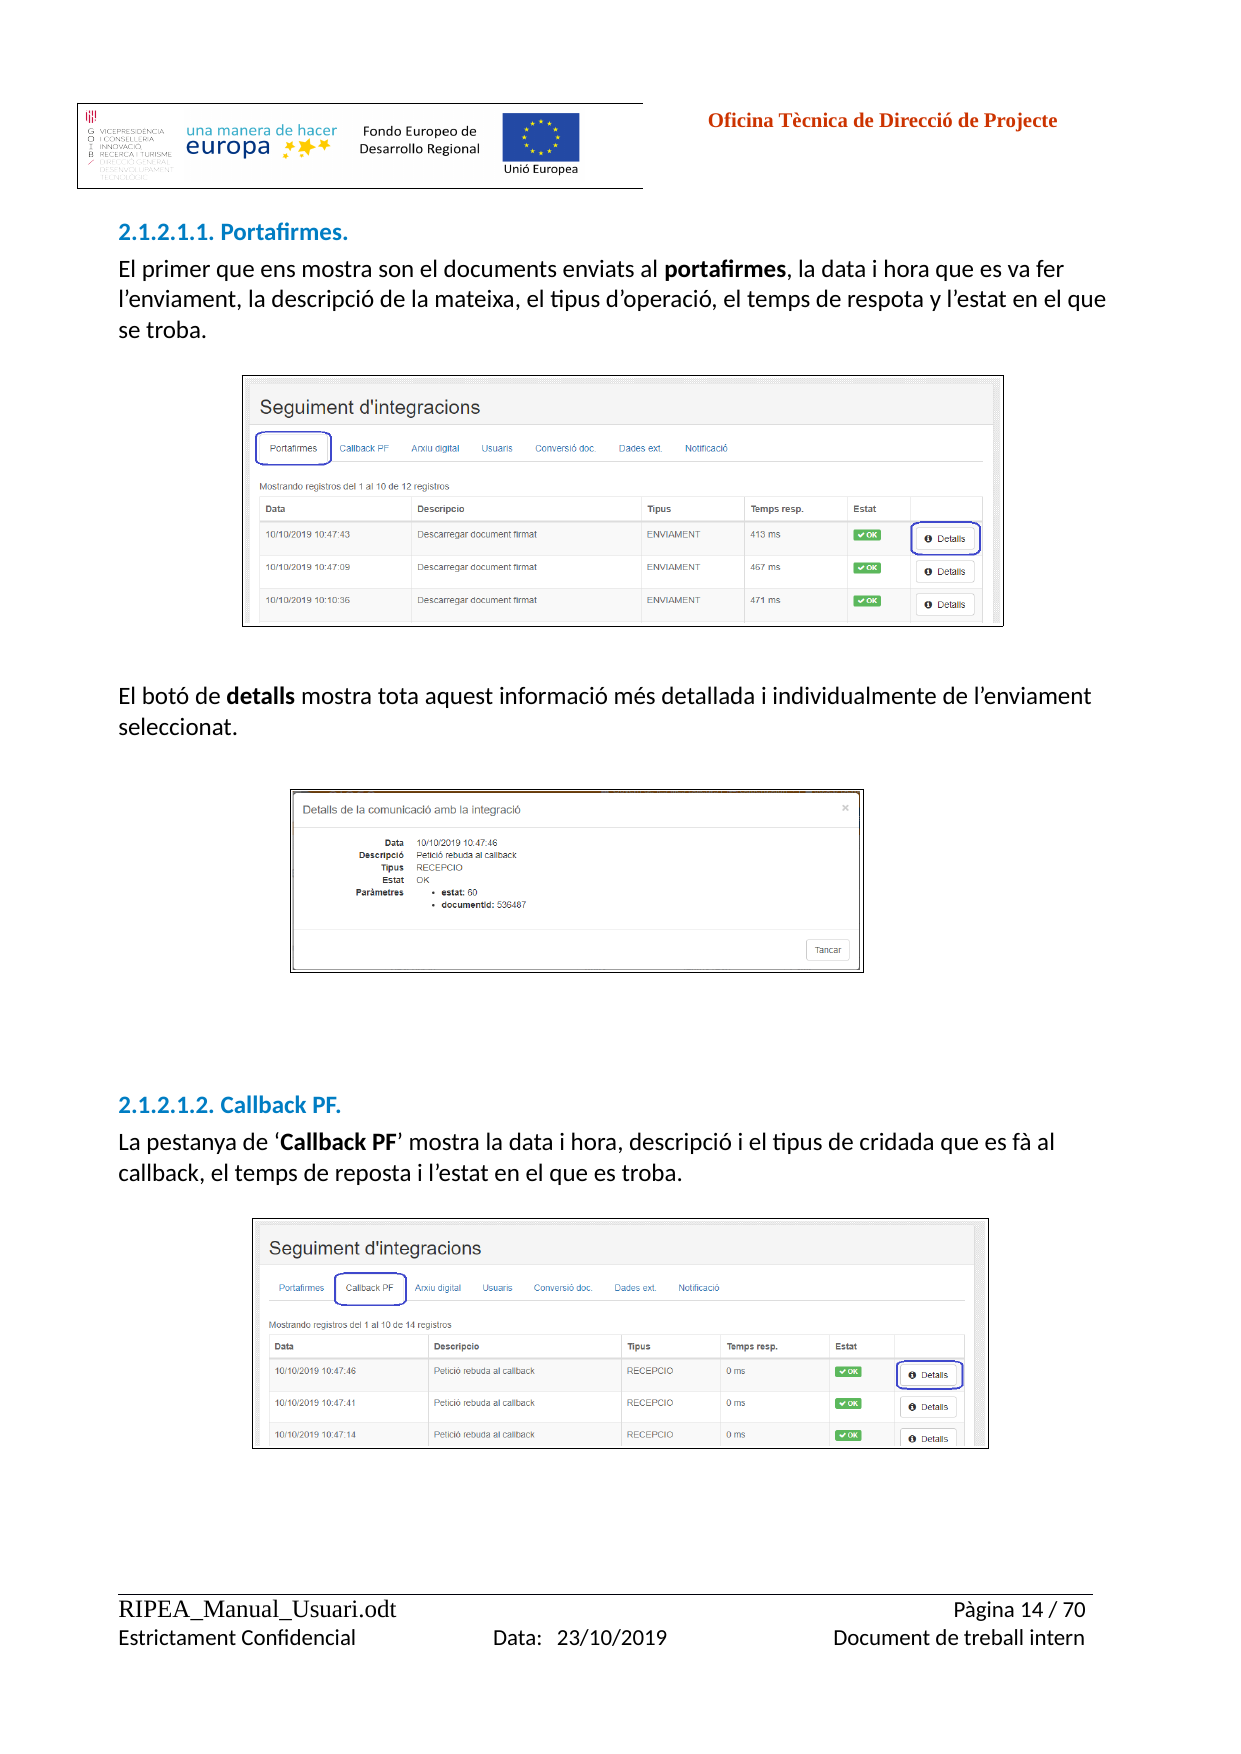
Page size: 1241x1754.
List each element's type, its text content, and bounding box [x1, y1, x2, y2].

picture [82, 108, 178, 182]
text El primer que ens mostra son el documents enviats al portafirmes, la data i hora que es va fer l’enviament, la descripció de la mateixa, el tipus d’operació, el temps de respota y l’estat en el que se troba. [118, 253, 1122, 345]
picture [184, 108, 585, 182]
subtitle 2.1.2.1.1. Portafirmes. [118, 216, 1122, 247]
text La pestanya de ‘Callback PF’ mostra la data i hora, descripció i el tipus de cridada que es fà al callback, el temps de reposta i l’estat en el que es troba. [118, 1126, 1122, 1187]
picture [255, 1221, 986, 1446]
subtitle 2.1.2.1.2. Callback PF. [118, 1090, 1122, 1120]
picture [244, 378, 1001, 623]
picture [292, 791, 860, 970]
text El botó de detalls mostra tota aquest informació més detallada i individualmente de l’enviament seleccionat. [118, 680, 1122, 741]
